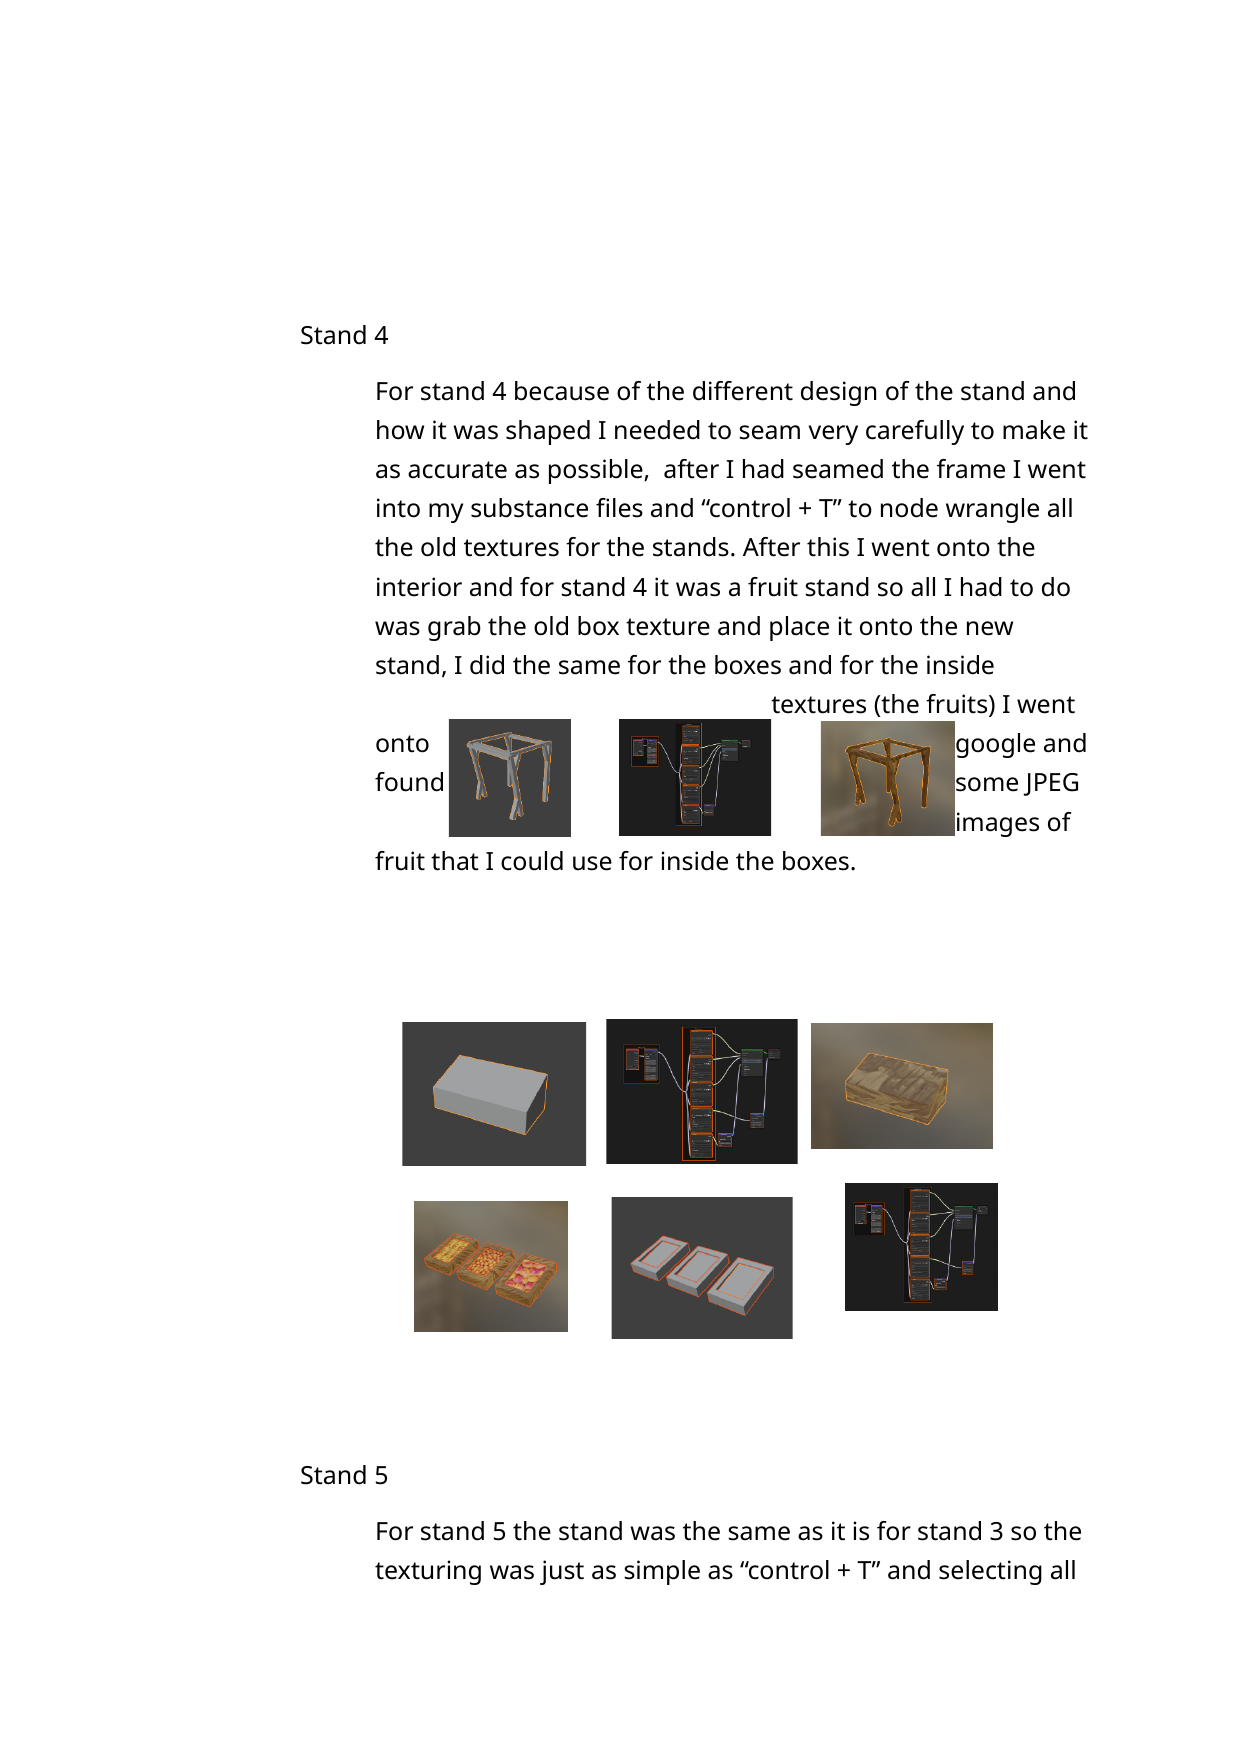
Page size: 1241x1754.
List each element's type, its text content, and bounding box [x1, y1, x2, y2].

text Stand 4 [225, 317, 1090, 352]
text Stand 5 [150, 1457, 1090, 1492]
text For stand 5 the stand was the same as it is for stand 3 so the texturing was just as simple as “control + T” and selecting all [375, 1513, 1090, 1587]
text For stand 4 because of the different design of the stand and how it was shaped I needed to seam very carefully to make it as accurate as possible, after I had seamed the frame I went into my substance files and “control + T” to node wrangle all the old textures for the stands. After this I went onto the interior and for stand 4 it was a fruit stand so all I had to do was grab the old box texture and place it onto the new stand, I did the same for the boxes and for the inside textures (the fruits) I went onto google and found some JPEG images of fruit that I could use for inside the boxes. [375, 373, 1090, 877]
